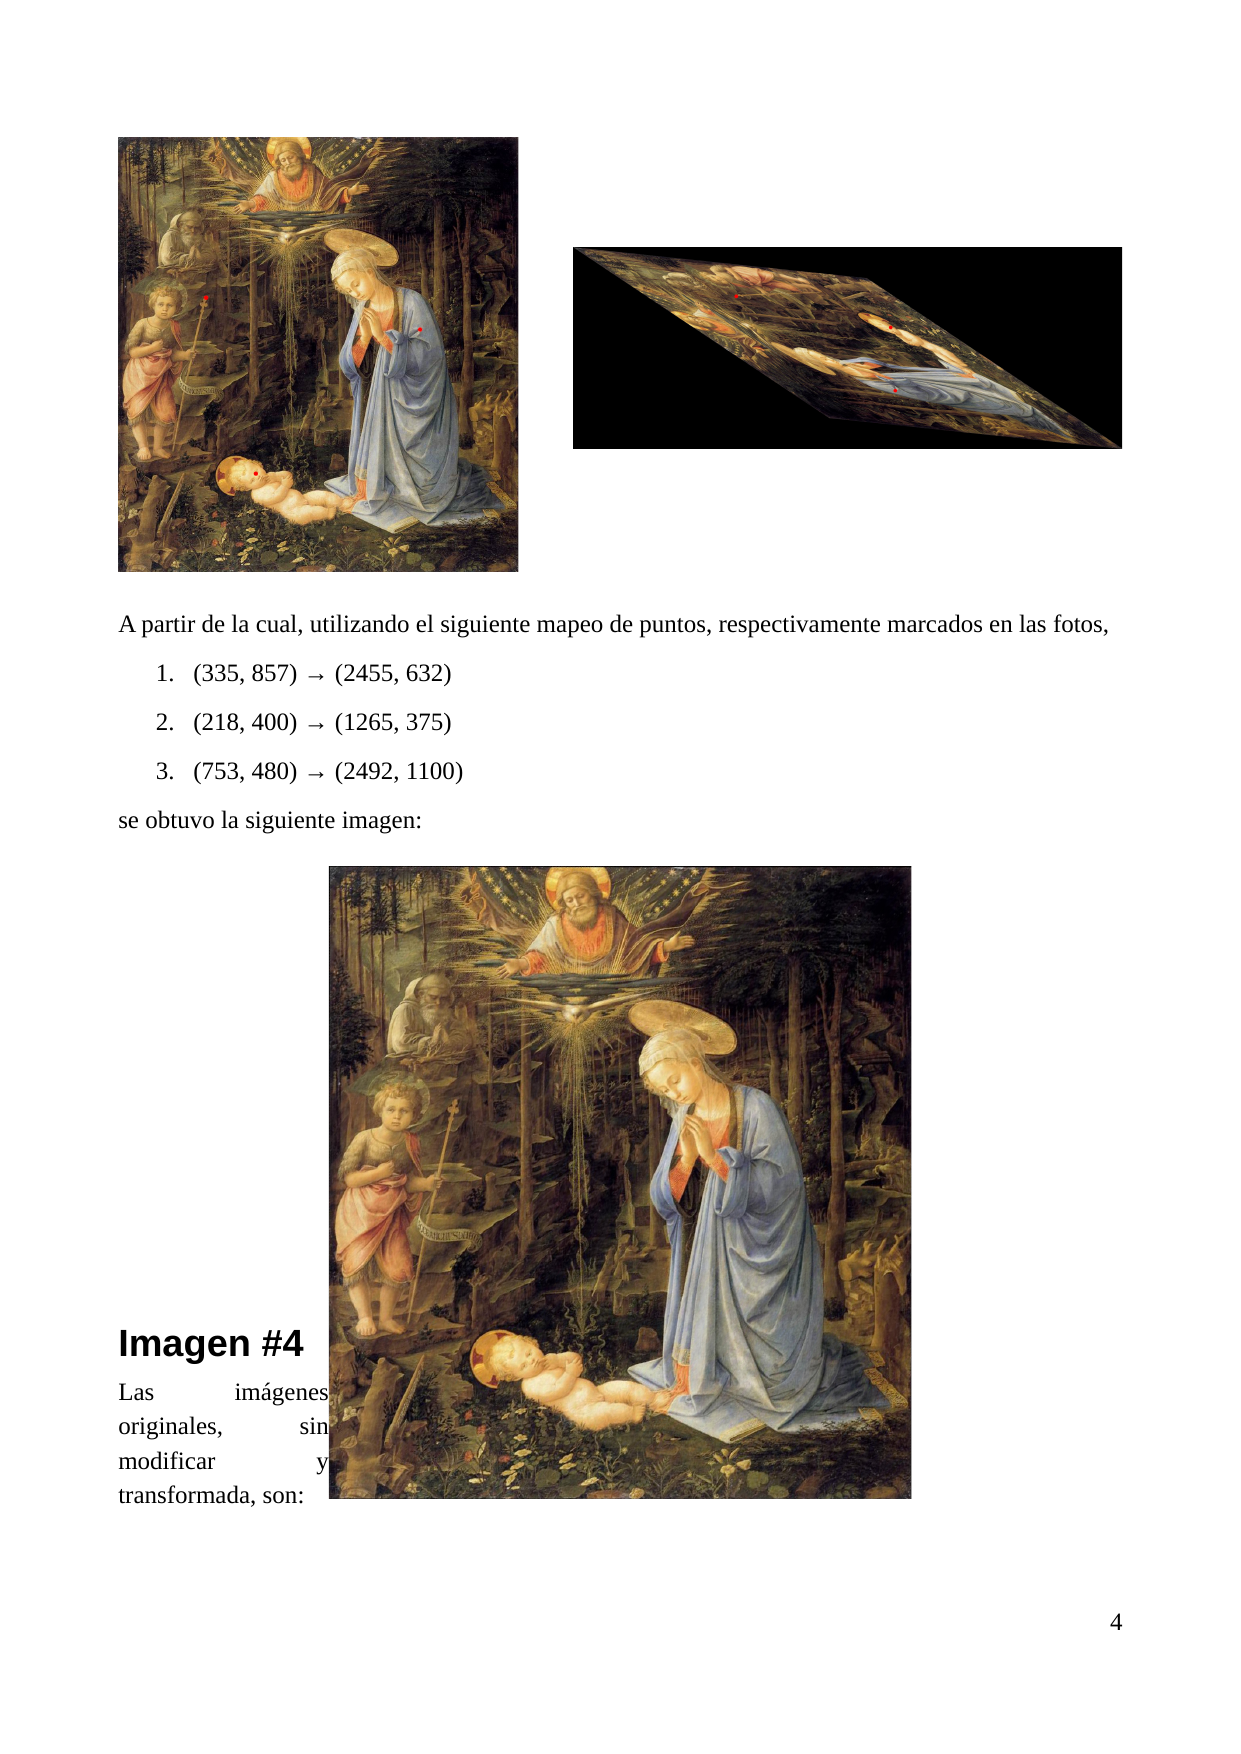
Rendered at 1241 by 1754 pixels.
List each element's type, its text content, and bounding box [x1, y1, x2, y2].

text Las imágenes originales, sin modificar y transformada, son: [118, 1377, 1122, 1509]
picture [573, 247, 1123, 449]
list (218, 400) → (1265, 375) [156, 707, 1122, 736]
subtitle [912, 1321, 1122, 1364]
list (335, 857) → (2455, 632) [156, 658, 1122, 687]
subtitle Imagen #4 [118, 1321, 328, 1364]
picture [328, 866, 912, 1499]
list (753, 480) → (2492, 1100) [156, 756, 1122, 785]
picture [118, 137, 519, 572]
text se obtuvo la siguiente imagen: [118, 805, 1122, 834]
text A partir de la cual, utilizando el siguiente mapeo de puntos, respectivamente marcados en las fotos, [118, 609, 1122, 637]
